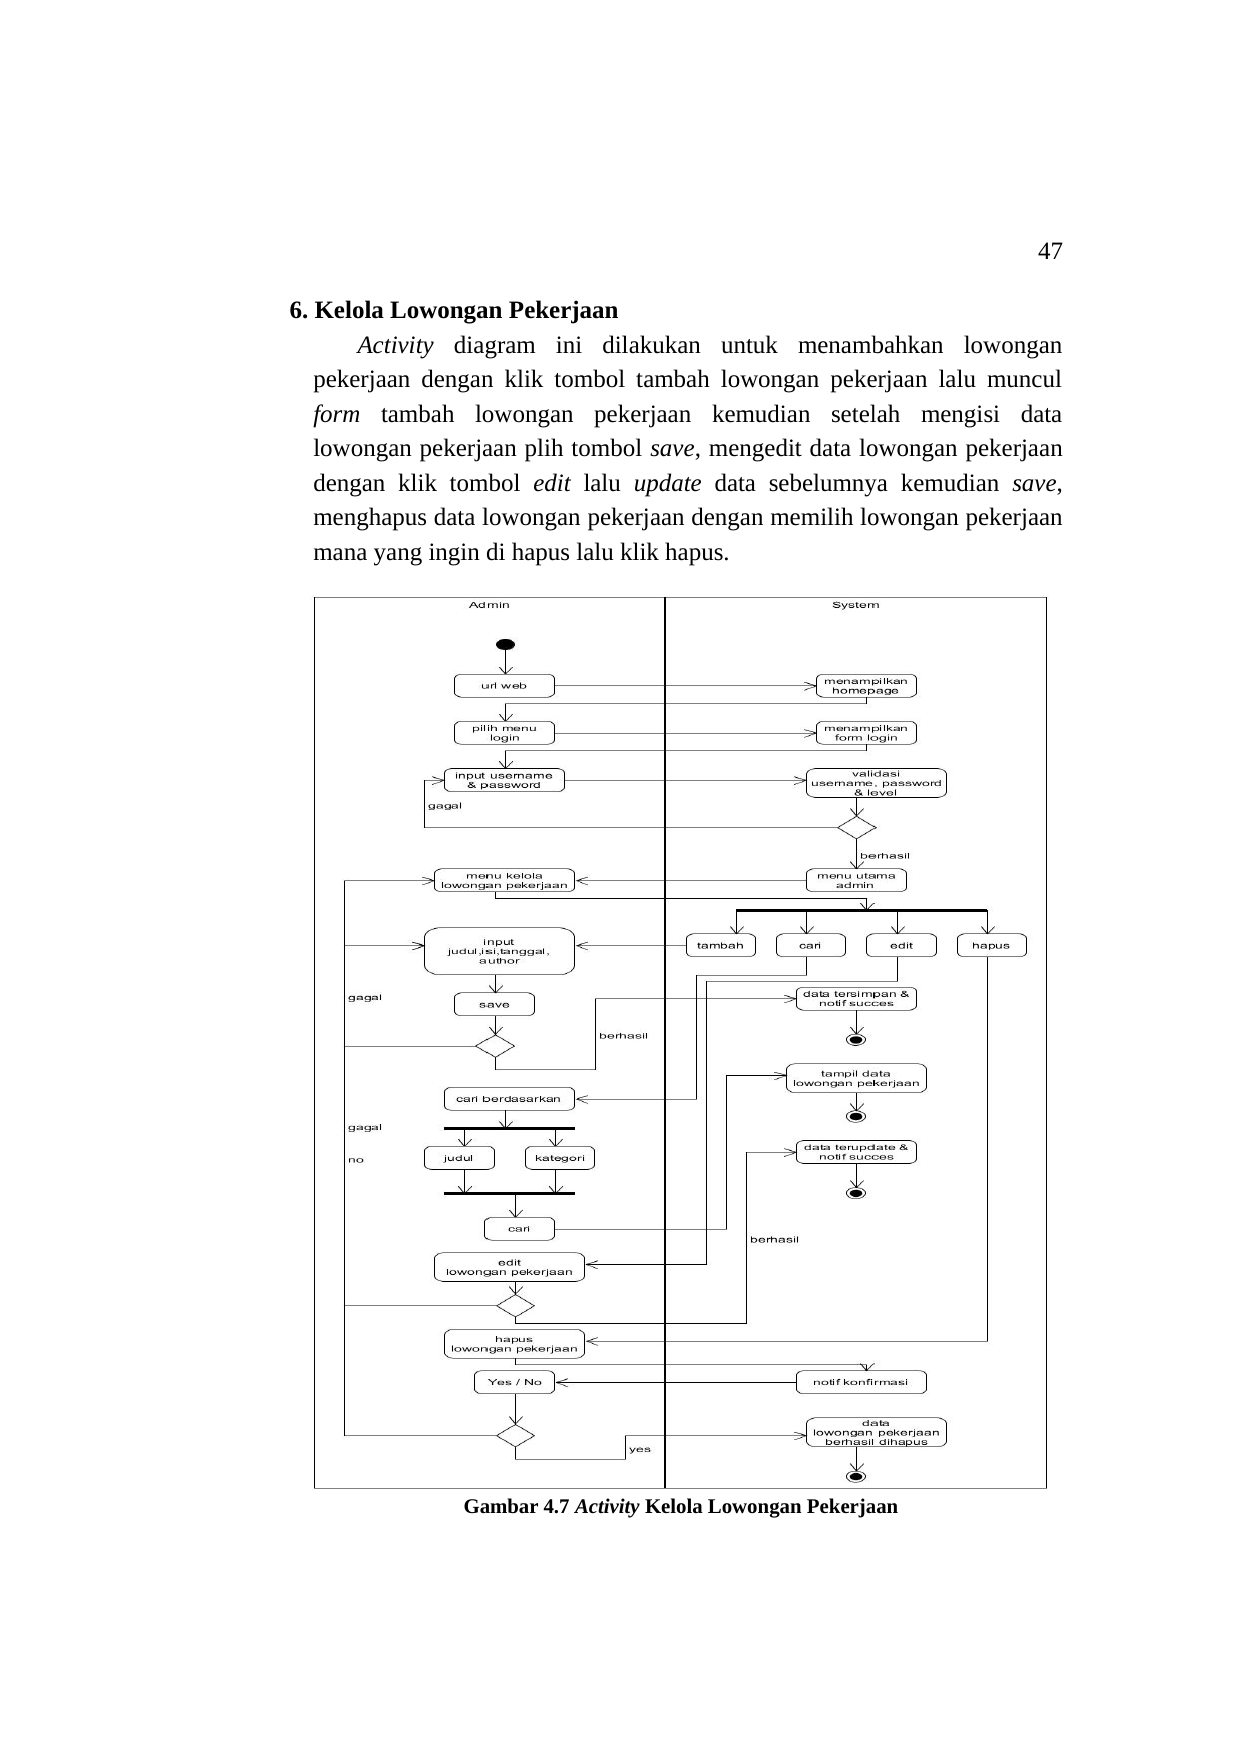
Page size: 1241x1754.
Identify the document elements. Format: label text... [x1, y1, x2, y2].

text 6. Kelola Lowongan Pekerjaan [289, 295, 1063, 324]
text Activity diagram ini dilakukan untuk menambahkan lowongan pekerjaan dengan klik tombol tambah lowongan pekerjaan lalu muncul form tambah lowongan pekerjaan kemudian setelah mengisi data lowongan pekerjaan plih tombol save, mengedit data lowongan pekerjaan dengan klik tombol edit lalu update data sebelumnya kemudian save, menghapus data lowongan pekerjaan dengan memilih lowongan pekerjaan mana yang ingin di hapus lalu klik hapus. [313, 330, 1063, 565]
text Gambar 4.7 Activity Kelola Lowongan Pekerjaan [282, 585, 1079, 1518]
picture [294, 585, 1068, 1489]
